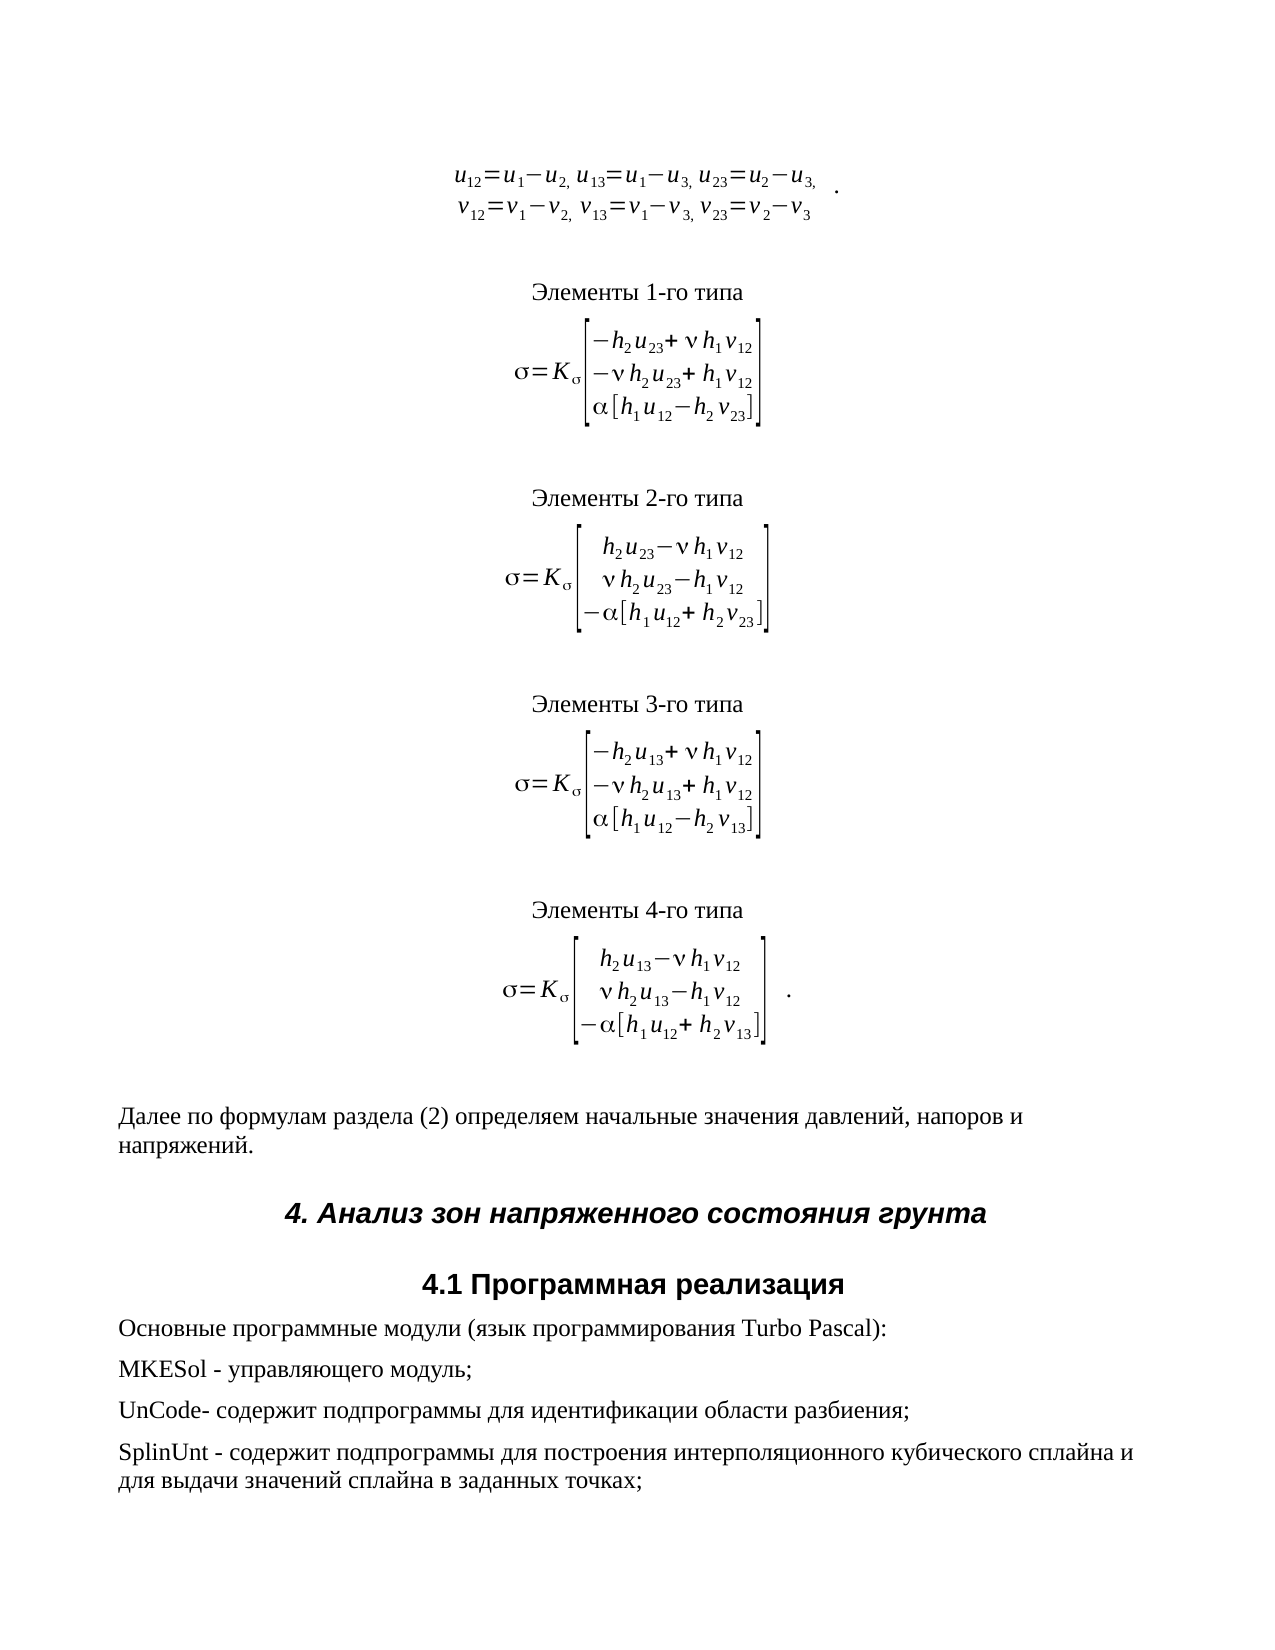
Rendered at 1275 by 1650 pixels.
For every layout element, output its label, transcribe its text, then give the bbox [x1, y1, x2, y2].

text . [118, 936, 1157, 1047]
text UnCode- содержит подпрограммы для идентификации области разбиения; [118, 1396, 1157, 1424]
text SplinUnt - содержит подпрограммы для построения интерполяционного кубического сплайна и для выдачи значений сплайна в заданных точках; [118, 1437, 1157, 1494]
text Элементы 4-го типа [118, 895, 1157, 924]
text MKESol - управляющего модуль; [118, 1354, 1157, 1383]
text Элементы 1-го типа [118, 277, 1157, 306]
text Далее по формулам раздела (2) определяем начальные значения давлений, напоров и напряжений. [118, 1101, 1157, 1158]
subtitle 4.1 Программная реализация [118, 1267, 1157, 1301]
text Основные программные модули (язык программирования Turbo Pascal): [118, 1313, 1157, 1342]
text . [118, 159, 1157, 223]
subtitle 4. Анализ зон напряженного состояния грунта [118, 1196, 1157, 1229]
text Элементы 3-го типа [118, 689, 1157, 718]
text Элементы 2-го типа [118, 483, 1157, 512]
